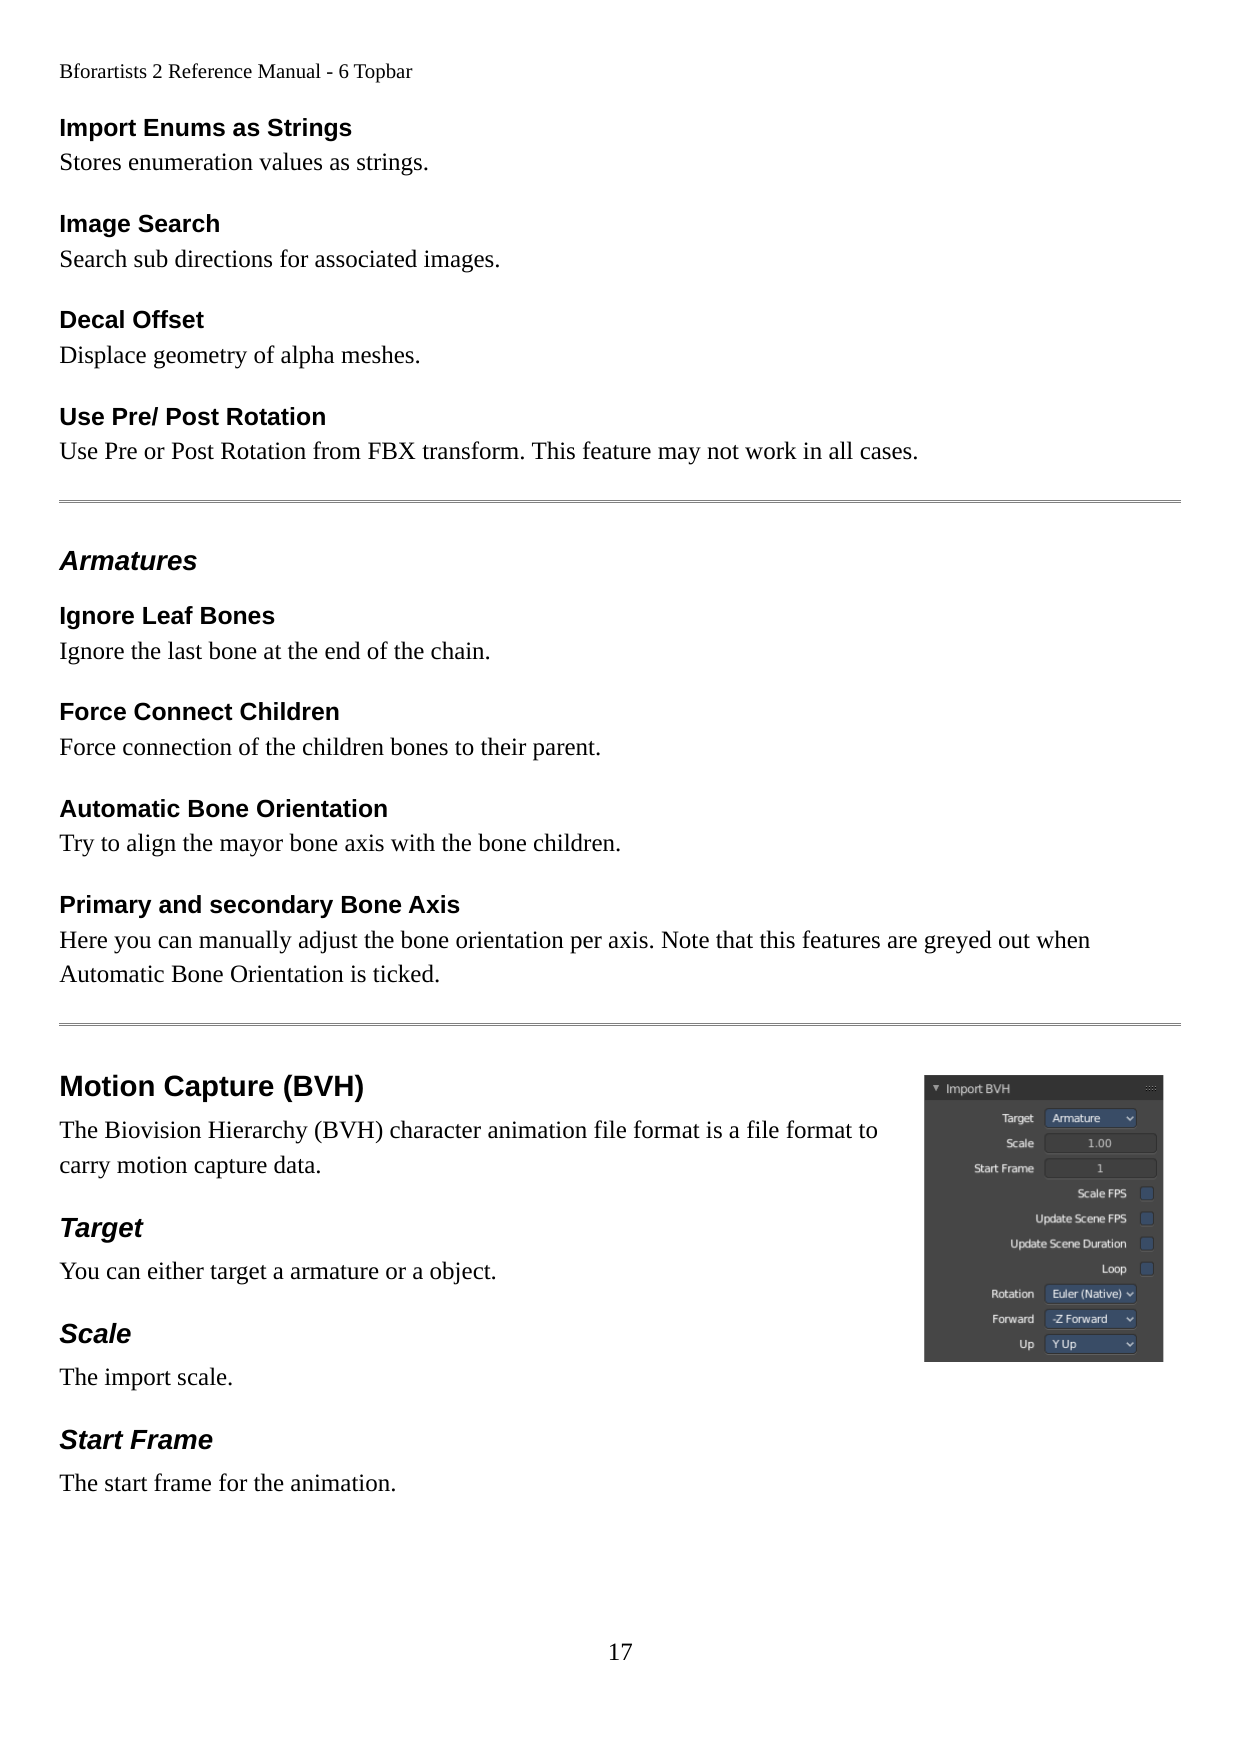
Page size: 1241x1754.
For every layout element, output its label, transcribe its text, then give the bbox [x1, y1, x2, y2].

text You can either target a armature or a object. [59, 1256, 924, 1284]
subtitle Ignore Leaf Bones [59, 601, 1181, 629]
subtitle Start Frame [59, 1423, 1181, 1455]
subtitle [1164, 1317, 1181, 1349]
subtitle Image Search [59, 209, 1181, 237]
text The start frame for the animation. [59, 1468, 1181, 1496]
text Force connection of the children bones to their parent. [59, 732, 1181, 761]
subtitle Armatures [59, 544, 1181, 576]
subtitle Scale [59, 1317, 924, 1349]
subtitle Automatic Bone Orientation [59, 794, 1181, 822]
text Here you can manually adjust the bone orientation per axis. Note that this features are greyed out when Automatic Bone Orientation is ticked. [59, 925, 1181, 988]
text Displace geometry of alpha meshes. [59, 340, 1181, 369]
text Use Pre or Post Rotation from FBX transform. This feature may not work in all cases. [59, 436, 1181, 465]
text The import scale. [59, 1362, 1181, 1391]
subtitle Target [59, 1211, 924, 1243]
subtitle Force Connect Children [59, 697, 1181, 726]
subtitle [1164, 1211, 1181, 1243]
text Try to align the mayor bone axis with the bone children. [59, 828, 1181, 857]
subtitle Import Enums as Strings [59, 113, 1181, 141]
picture [924, 1075, 1164, 1362]
text The Biovision Hierarchy (BVH) character animation file format is a file format to carry motion capture data. [59, 1115, 924, 1179]
subtitle Use Pre/ Post Rotation [59, 402, 1181, 430]
text Ignore the last bone at the end of the chain. [59, 636, 1181, 664]
subtitle Primary and secondary Bone Axis [59, 890, 1181, 919]
subtitle Decal Offset [59, 305, 1181, 334]
text Search sub directions for associated images. [59, 244, 1181, 272]
subtitle Motion Capture (BVH) [59, 1069, 1181, 1103]
text Stores enumeration values as strings. [59, 147, 1181, 176]
